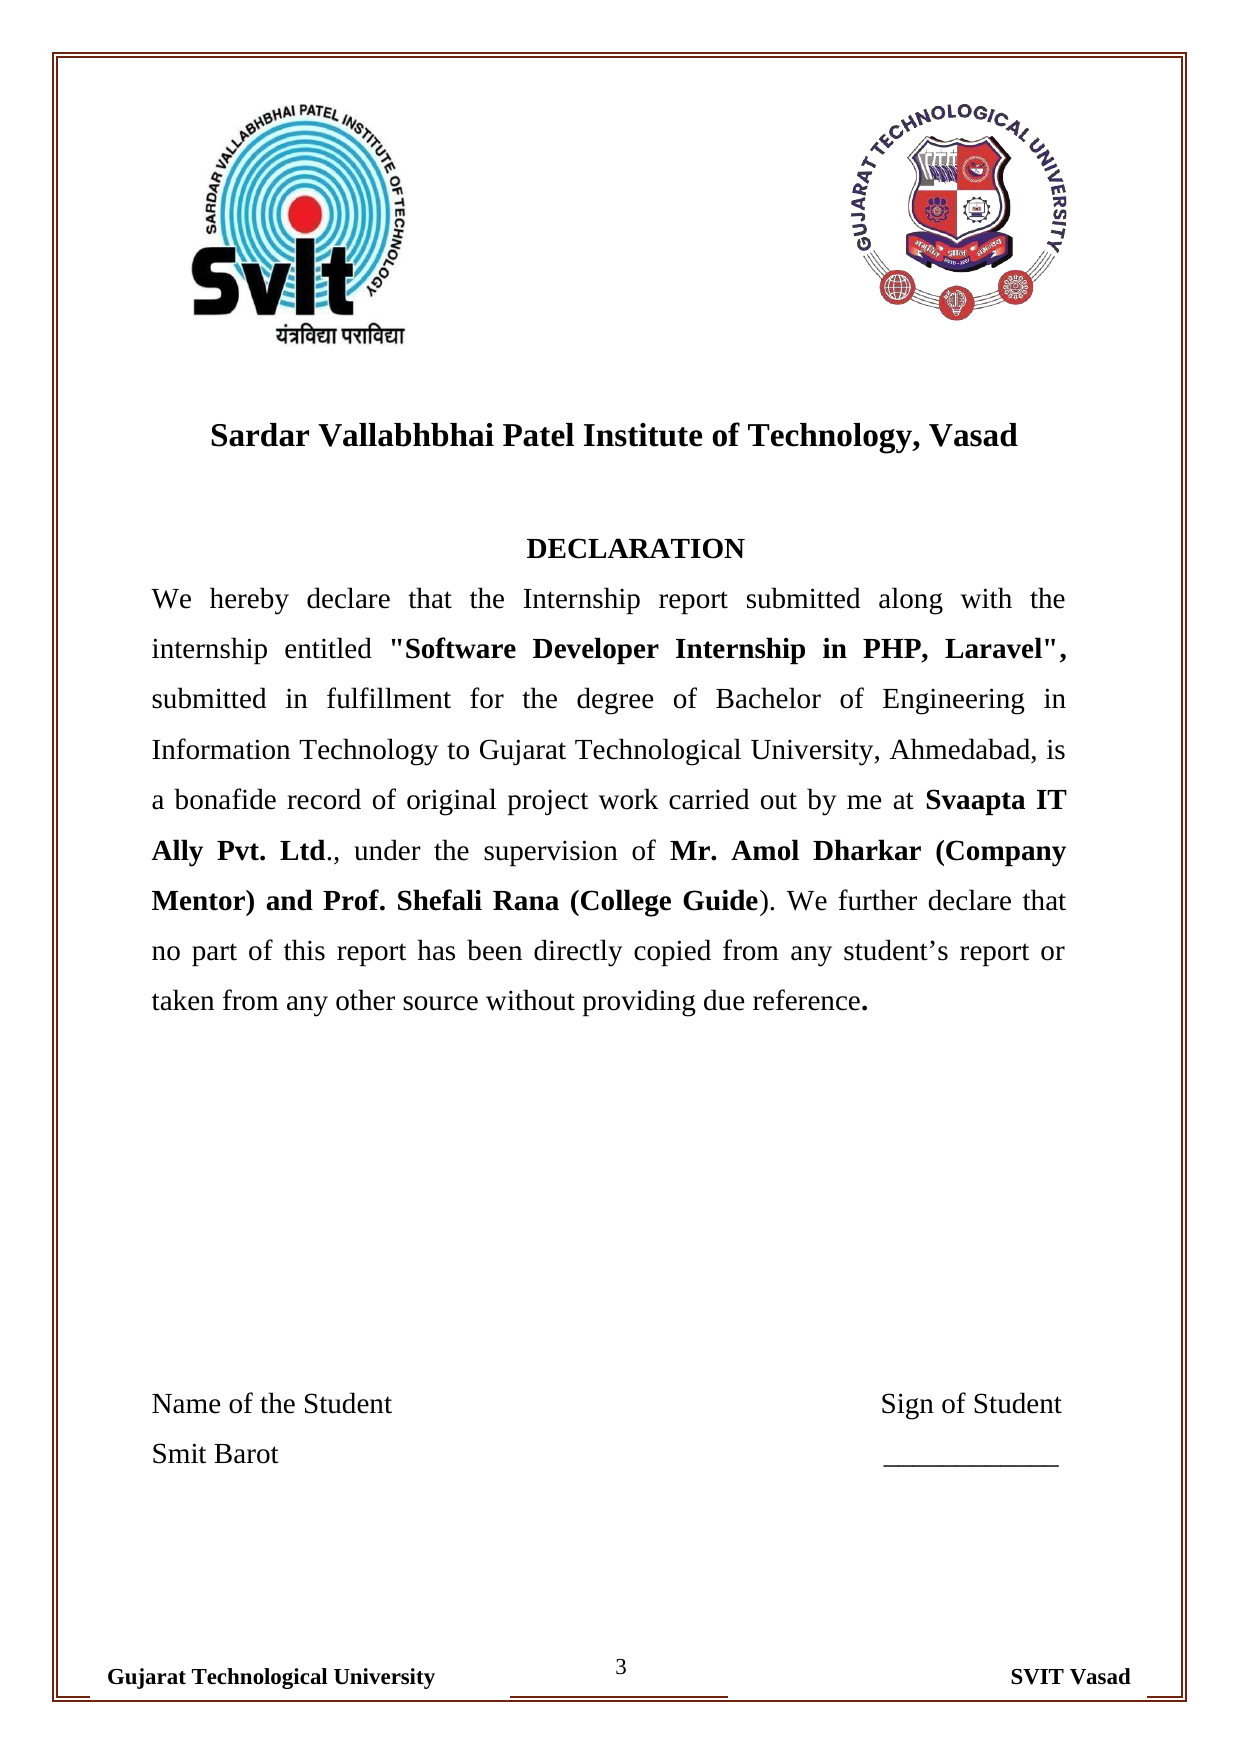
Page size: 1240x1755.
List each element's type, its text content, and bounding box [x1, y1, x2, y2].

text Smit Barot ____________ [151, 1436, 1067, 1470]
text DECLARATION We hereby declare that the Internship report submitted along with the internship entitled "Software Developer Internship in PHP, Laravel", submitted in fulfillment for the degree of Bachelor of Engineering in Information Technology to Gujarat Technological University, Ahmedabad, is a bonafide record of original project work carried out by me at Svaapta IT Ally Pvt. Ltd., under the supervision of Mr. Amol Dharkar (Company Mentor) and Prof. Shefali Rana (College Guide). We further declare that no part of this report has been directly copied from any student’s report or taken from any other source without providing due reference. [151, 531, 1067, 1017]
picture [850, 104, 1067, 321]
picture [187, 104, 407, 347]
text Sardar Vallabhbhai Patel Institute of Technology, Vasad [151, 75, 1067, 454]
text Name of the Student Sign of Student [151, 1034, 1067, 1419]
